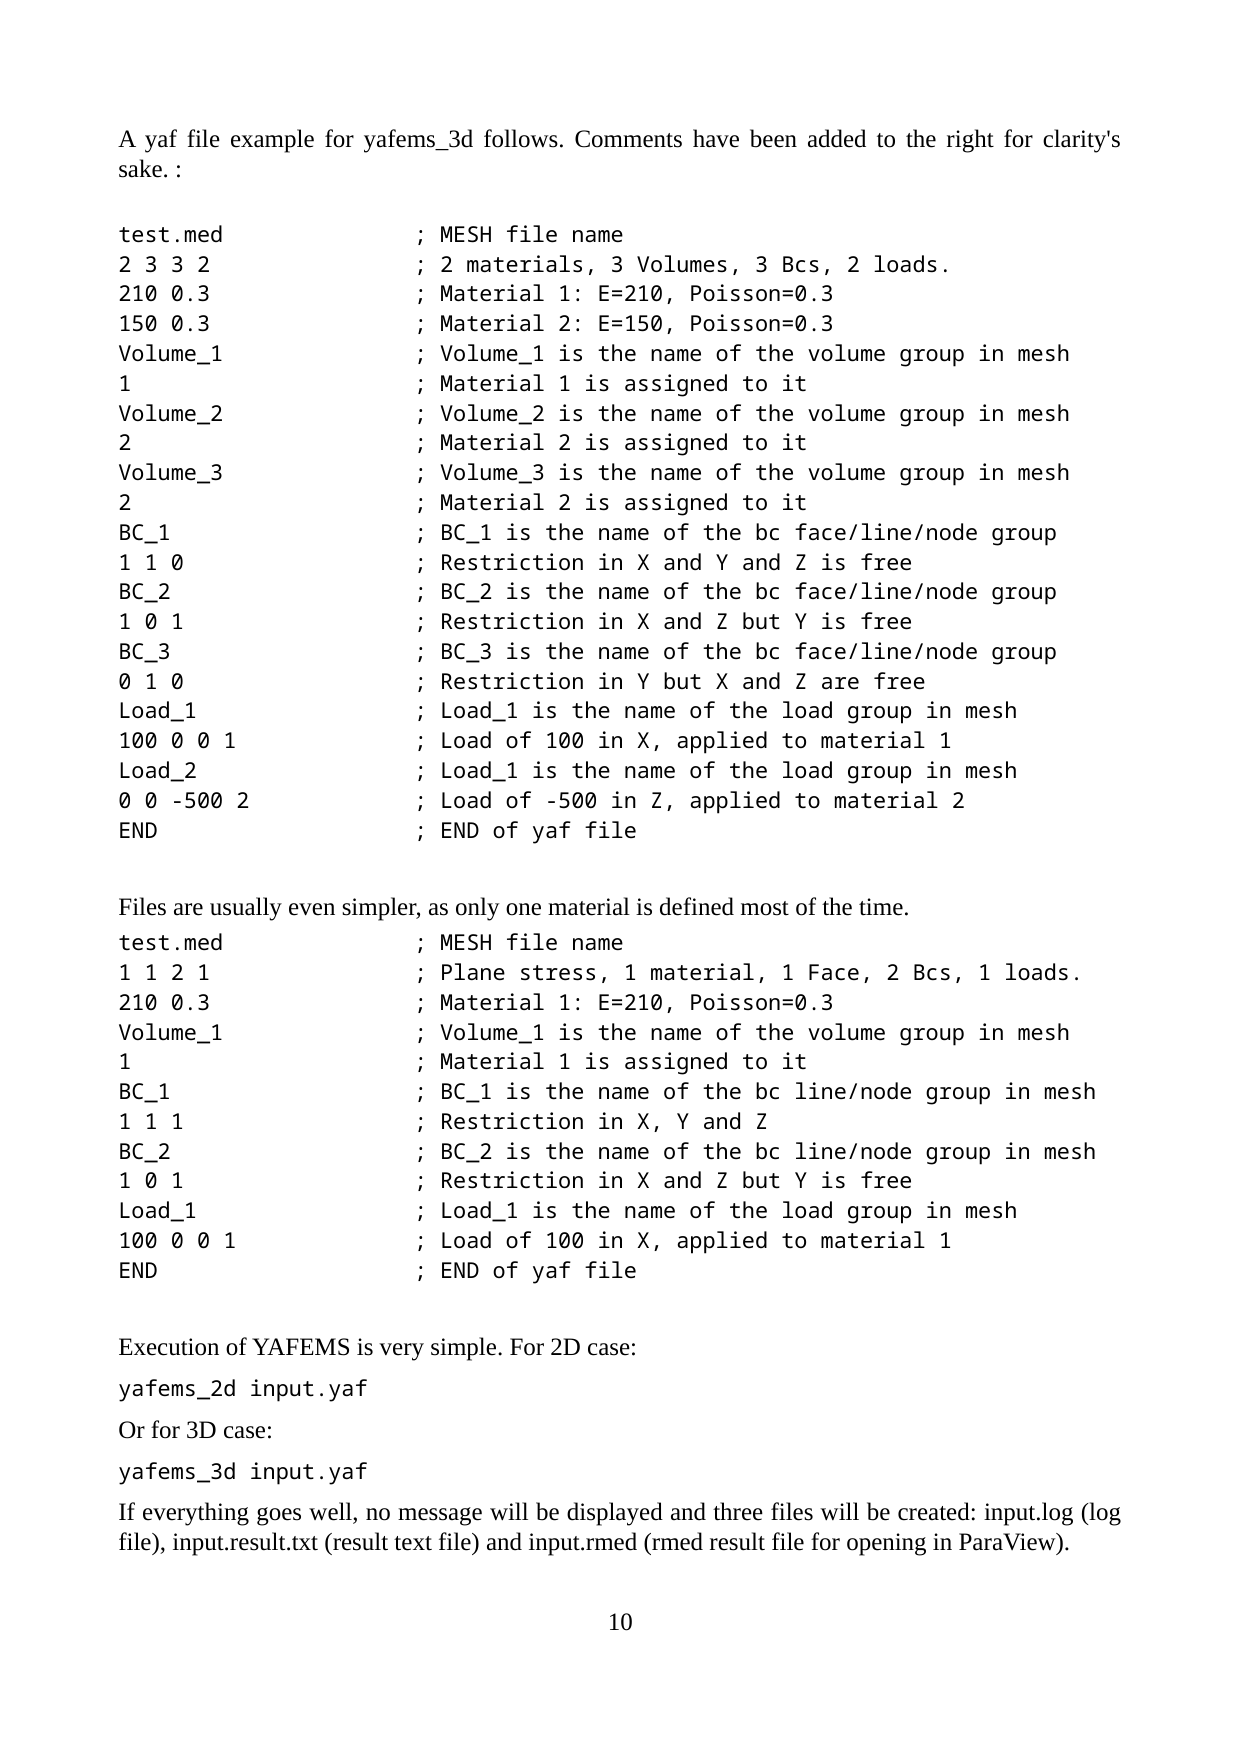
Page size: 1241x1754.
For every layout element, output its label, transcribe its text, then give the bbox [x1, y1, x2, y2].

text 1 0 1 ; Restriction in X and Z but Y is free [118, 606, 1122, 636]
text 1 1 2 1 ; Plane stress, 1 material, 1 Face, 2 Bcs, 1 loads. [118, 957, 1122, 987]
text 1 ; Material 1 is assigned to it [118, 1046, 1122, 1076]
text Volume_1 ; Volume_1 is the name of the volume group in mesh [118, 1016, 1122, 1046]
text 0 1 0 ; Restriction in Y but X and Z are free [118, 666, 1122, 695]
text 100 0 0 1 ; Load of 100 in X, applied to material 1 [118, 1225, 1122, 1255]
text 100 0 0 1 ; Load of 100 in X, applied to material 1 [118, 725, 1122, 755]
text A yaf file example for yafems_3d follows. Comments have been added to the right for clarity's sake. : [118, 124, 1122, 183]
text If everything goes well, no message will be displayed and three files will be created: input.log (log file), input.result.txt (result text file) and input.rmed (rmed result file for opening in ParaView). [118, 1497, 1122, 1556]
text Load_2 ; Load_1 is the name of the load group in mesh [118, 755, 1122, 785]
text 1 1 0 ; Restriction in X and Y and Z is free [118, 546, 1122, 576]
text 210 0.3 ; Material 1: E=210, Poisson=0.3 [118, 987, 1122, 1016]
text Volume_3 ; Volume_3 is the name of the volume group in mesh [118, 457, 1122, 487]
text Files are usually even simpler, as only one material is defined most of the time. [118, 892, 1122, 921]
text END ; END of yaf file [118, 814, 1122, 844]
text BC_1 ; BC_1 is the name of the bc face/line/node group [118, 517, 1122, 546]
text Volume_1 ; Volume_1 is the name of the volume group in mesh [118, 338, 1122, 368]
text Execution of YAFEMS is very simple. For 2D case: [118, 1332, 1122, 1361]
text 1 0 1 ; Restriction in X and Z but Y is free [118, 1165, 1122, 1195]
text 210 0.3 ; Material 1: E=210, Poisson=0.3 [118, 278, 1122, 308]
text BC_3 ; BC_3 is the name of the bc face/line/node group [118, 636, 1122, 666]
text 1 1 1 ; Restriction in X, Y and Z [118, 1106, 1122, 1136]
text test.med ; MESH file name [118, 927, 1122, 957]
text 0 0 -500 2 ; Load of -500 in Z, applied to material 2 [118, 785, 1122, 814]
text yafems_3d input.yaf [118, 1456, 1122, 1485]
text Load_1 ; Load_1 is the name of the load group in mesh [118, 695, 1122, 725]
text BC_2 ; BC_2 is the name of the bc line/node group in mesh [118, 1136, 1122, 1165]
text 150 0.3 ; Material 2: E=150, Poisson=0.3 [118, 308, 1122, 338]
text Or for 3D case: [118, 1414, 1122, 1444]
text 2 3 3 2 ; 2 materials, 3 Volumes, 3 Bcs, 2 loads. [118, 248, 1122, 278]
text BC_1 ; BC_1 is the name of the bc line/node group in mesh [118, 1076, 1122, 1106]
text Volume_2 ; Volume_2 is the name of the volume group in mesh [118, 397, 1122, 427]
text 1 ; Material 1 is assigned to it [118, 368, 1122, 397]
text test.med ; MESH file name [118, 219, 1122, 248]
text BC_2 ; BC_2 is the name of the bc face/line/node group [118, 576, 1122, 606]
text END ; END of yaf file [118, 1255, 1122, 1284]
text Load_1 ; Load_1 is the name of the load group in mesh [118, 1195, 1122, 1225]
text 2 ; Material 2 is assigned to it [118, 427, 1122, 457]
text 2 ; Material 2 is assigned to it [118, 487, 1122, 517]
text yafems_2d input.yaf [118, 1373, 1122, 1403]
